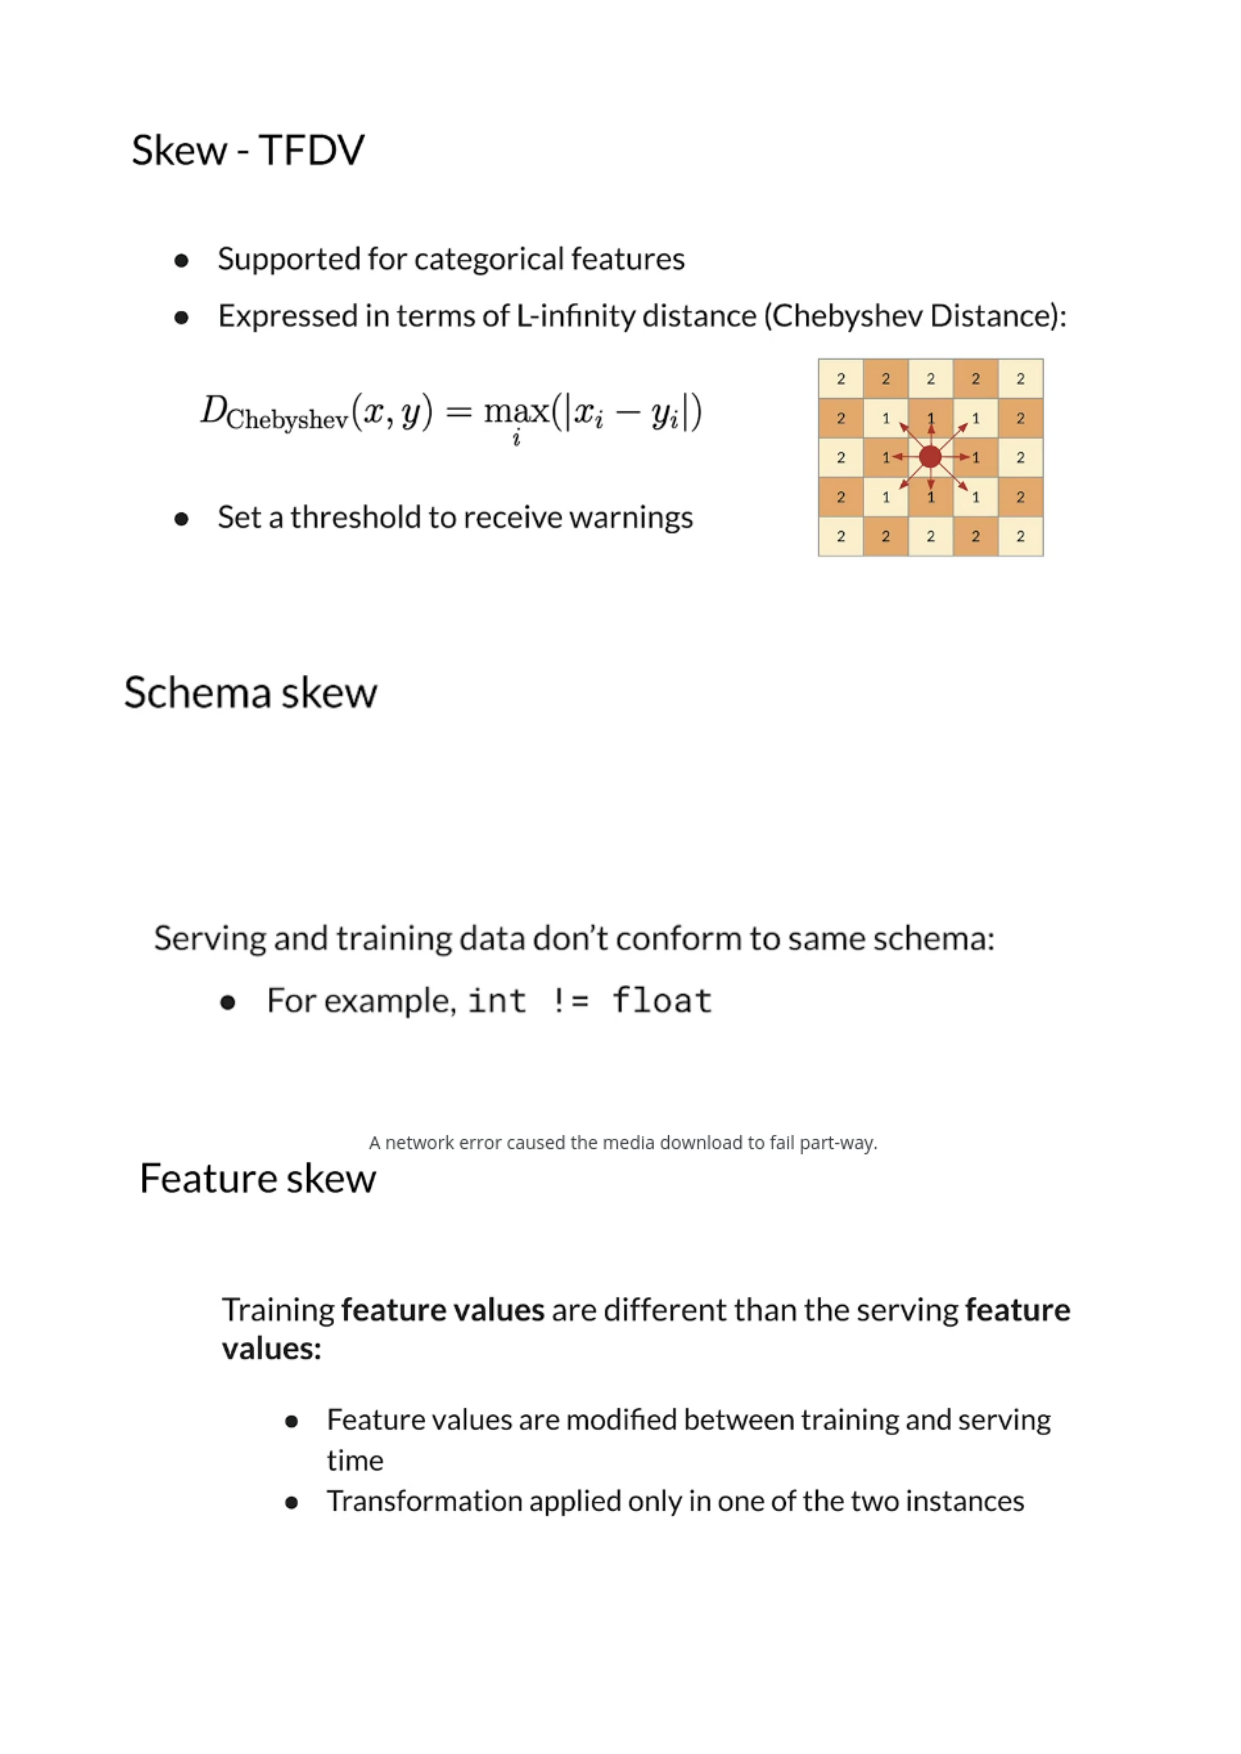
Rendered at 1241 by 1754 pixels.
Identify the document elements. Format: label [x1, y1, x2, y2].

picture [107, 663, 1112, 1027]
picture [118, 118, 1123, 569]
picture [118, 1112, 1123, 1547]
